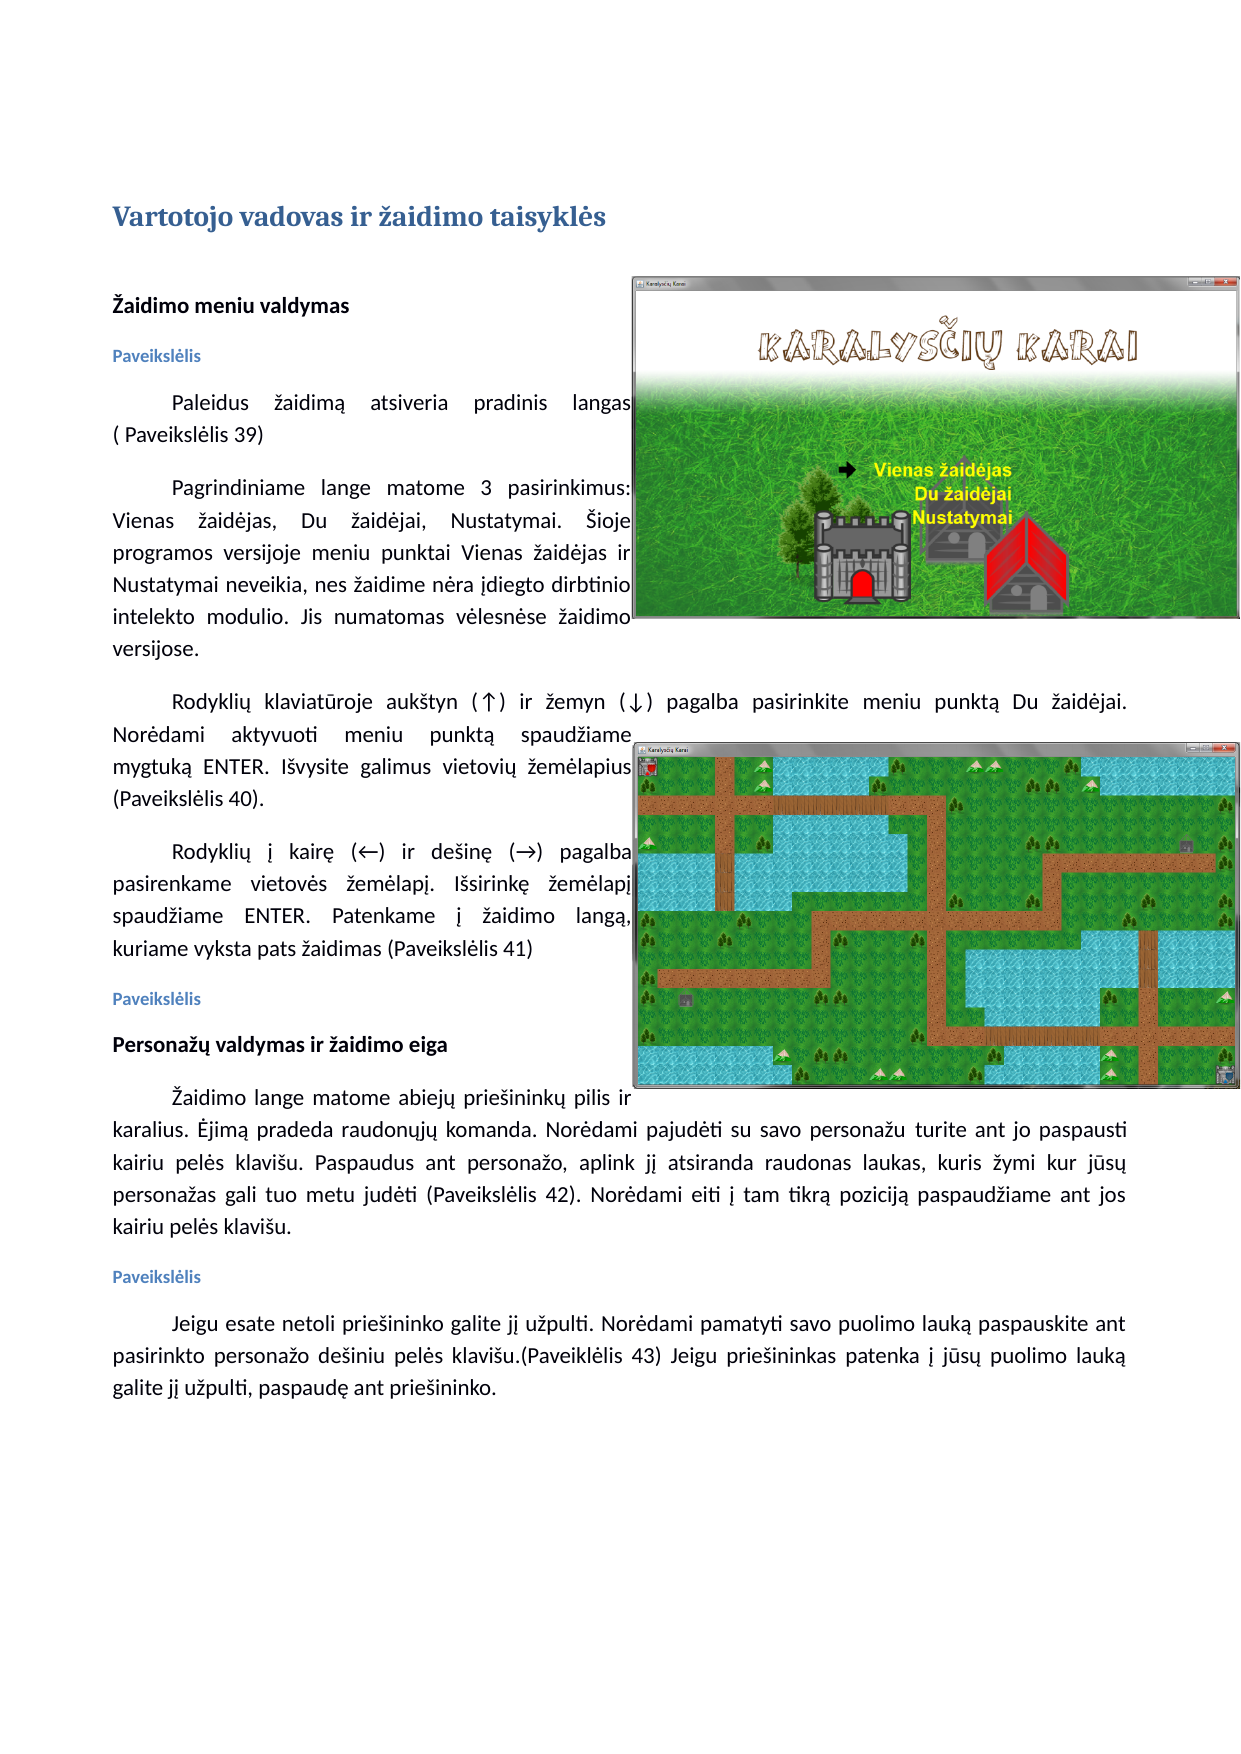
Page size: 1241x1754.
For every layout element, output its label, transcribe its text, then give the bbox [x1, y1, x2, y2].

text Personažų valdymas ir žaidimo eiga [112, 1030, 632, 1058]
text Paveikslėlis [112, 1265, 1128, 1288]
picture [631, 276, 1240, 619]
text Paveikslėlis [112, 987, 632, 1009]
subtitle Vartotojo vadovas ir žaidimo taisyklės [112, 200, 1128, 233]
text Pagrindiniame lange matome 3 pasirinkimus: Vienas žaidėjas, Du žaidėjai, Nustatymai. Šioje programos versijoje meniu punktai Vienas žaidėjas ir Nustatymai neveikia, nes žaidime nėra įdiegto dirbtinio intelekto modulio. Jis numatomas vėlesnėse žaidimo versijose. [112, 473, 1128, 662]
text Jeigu esate netoli priešininko galite jį užpulti. Norėdami pamatyti savo puolimo lauką paspauskite ant pasirinkto personažo dešiniu pelės klavišu.(Paveiklėlis 43) Jeigu priešininkas patenka į jūsų puolimo lauką galite jį užpulti, paspaudę ant priešininko. [112, 1309, 1128, 1401]
text Rodyklių į kairę (←) ir dešinę (→) pagalba pasirenkame vietovės žemėlapį. Išsirinkę žemėlapį spaudžiame ENTER. Patenkame į žaidimo langą, kuriame vyksta pats žaidimas (Paveikslėlis 41) [112, 837, 632, 962]
text Paveikslėlis [112, 344, 631, 367]
text Paleidus žaidimą atsiveria pradinis langas ( Paveikslėlis 39) [112, 388, 631, 448]
text Rodyklių klaviatūroje aukštyn (↑) ir žemyn (↓) pagalba pasirinkite meniu punktą Du žaidėjai. Norėdami aktyvuoti meniu punktą spaudžiame mygtuką ENTER. Išvysite galimus vietovių žemėlapius (Paveikslėlis 40). [112, 687, 1128, 812]
text Žaidimo meniu valdymas [112, 292, 631, 319]
text Žaidimo lange matome abiejų priešininkų pilis ir karalius. Ėjimą pradeda raudonųjų komanda. Norėdami pajudėti su savo personažu turite ant jo paspausti kairiu pelės klavišu. Paspaudus ant personažo, aplink jį atsiranda raudonas laukas, kuris žymi kur jūsų personažas gali tuo metu judėti (Paveikslėlis 42). Norėdami eiti į tam tikrą poziciją paspaudžiame ant jos kairiu pelės klavišu. [112, 1083, 1128, 1240]
picture [632, 742, 1241, 1089]
